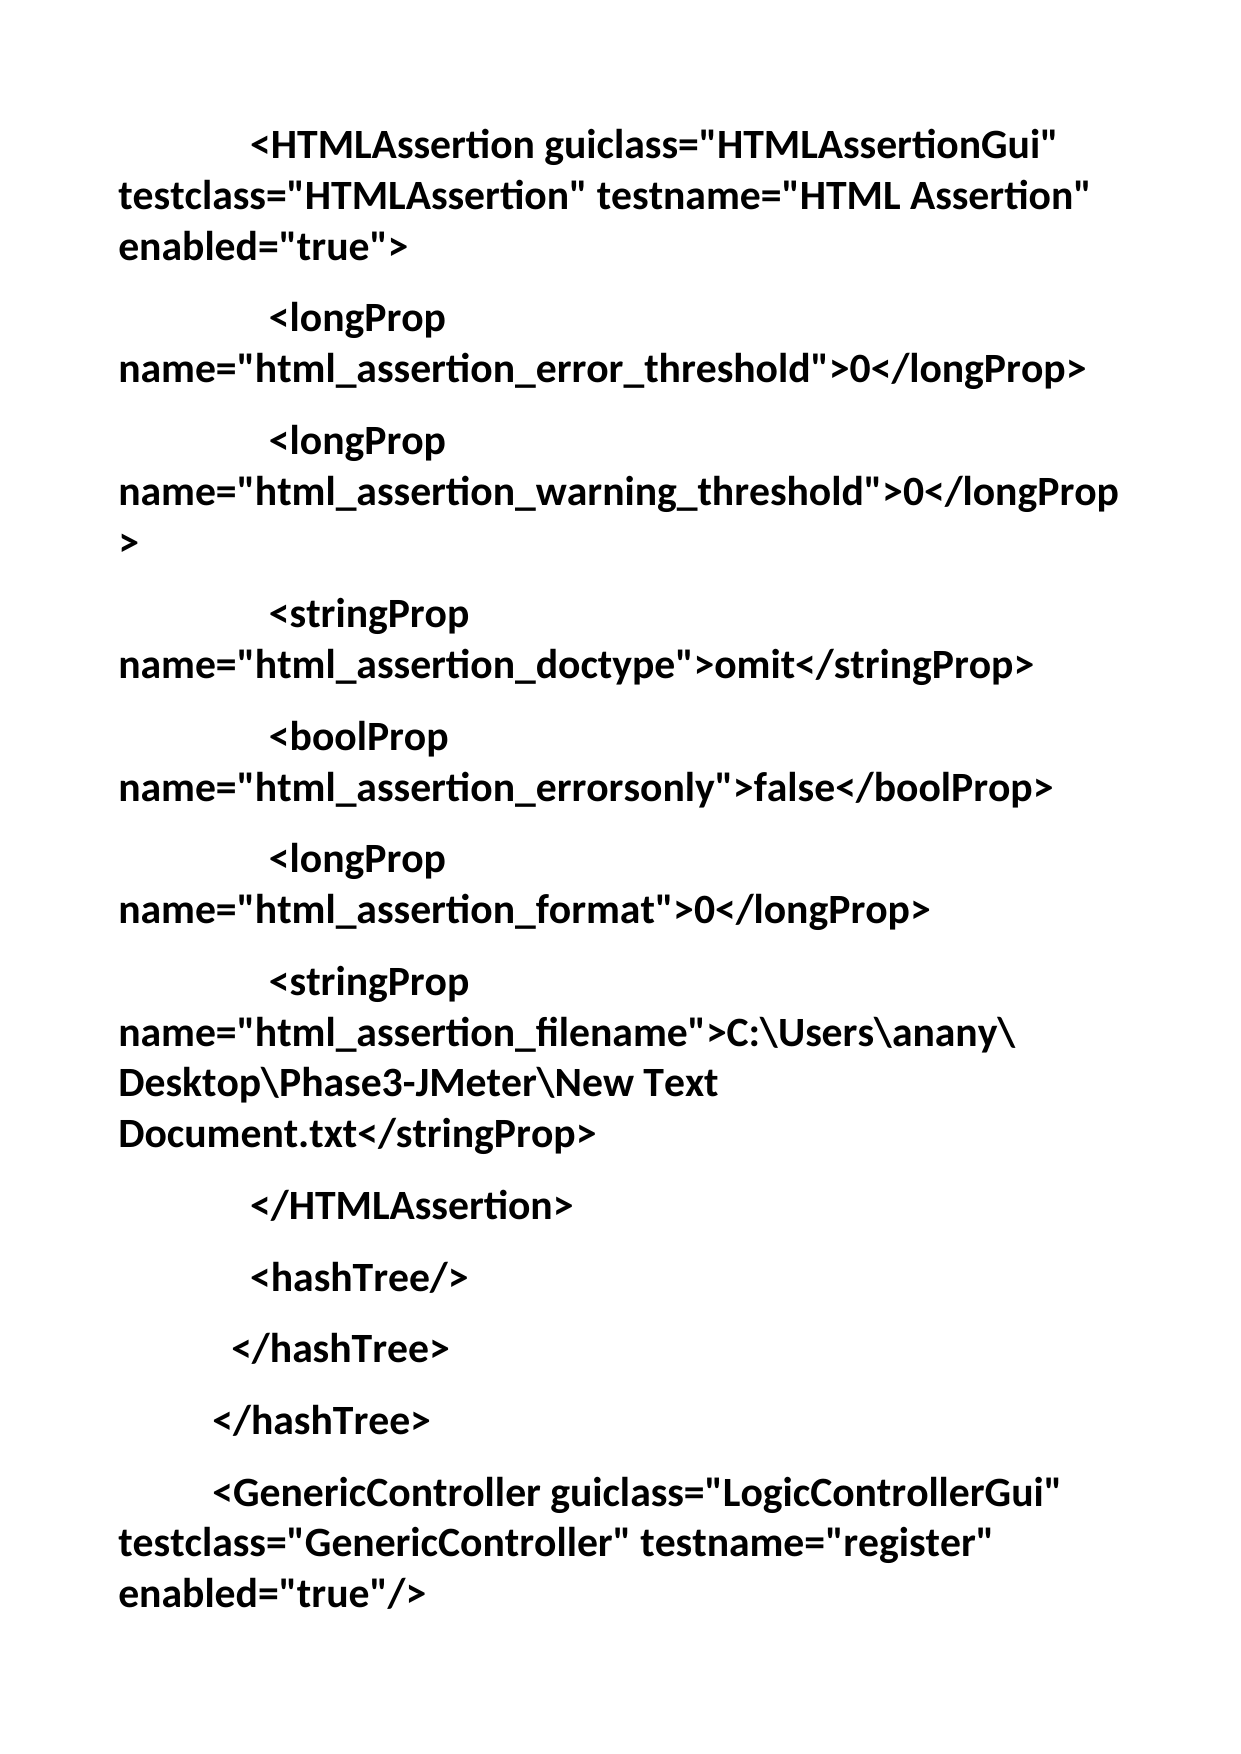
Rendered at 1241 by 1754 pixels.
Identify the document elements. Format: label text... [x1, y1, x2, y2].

text <boolProp name="html_assertion_errorsonly">false</boolProp> [118, 710, 1122, 811]
text <HTMLAssertion guiclass="HTMLAssertionGui" testclass="HTMLAssertion" testname="HTML Assertion" enabled="true"> [118, 118, 1122, 271]
text <hashTree/> [118, 1251, 1122, 1301]
text </hashTree> [118, 1322, 1122, 1373]
text </hashTree> [118, 1394, 1122, 1445]
text <longProp name="html_assertion_warning_threshold">0</longProp> [118, 414, 1122, 566]
text <stringProp name="html_assertion_filename">C:\Users\anany\Desktop\Phase3-JMeter\New Text Document.txt</stringProp> [118, 955, 1122, 1158]
text <longProp name="html_assertion_format">0</longProp> [118, 832, 1122, 934]
text <GenericController guiclass="LogicControllerGui" testclass="GenericController" testname="register" enabled="true"/> [118, 1466, 1122, 1618]
text <stringProp name="html_assertion_doctype">omit</stringProp> [118, 587, 1122, 689]
text </HTMLAssertion> [118, 1179, 1122, 1230]
text <longProp name="html_assertion_error_threshold">0</longProp> [118, 291, 1122, 393]
